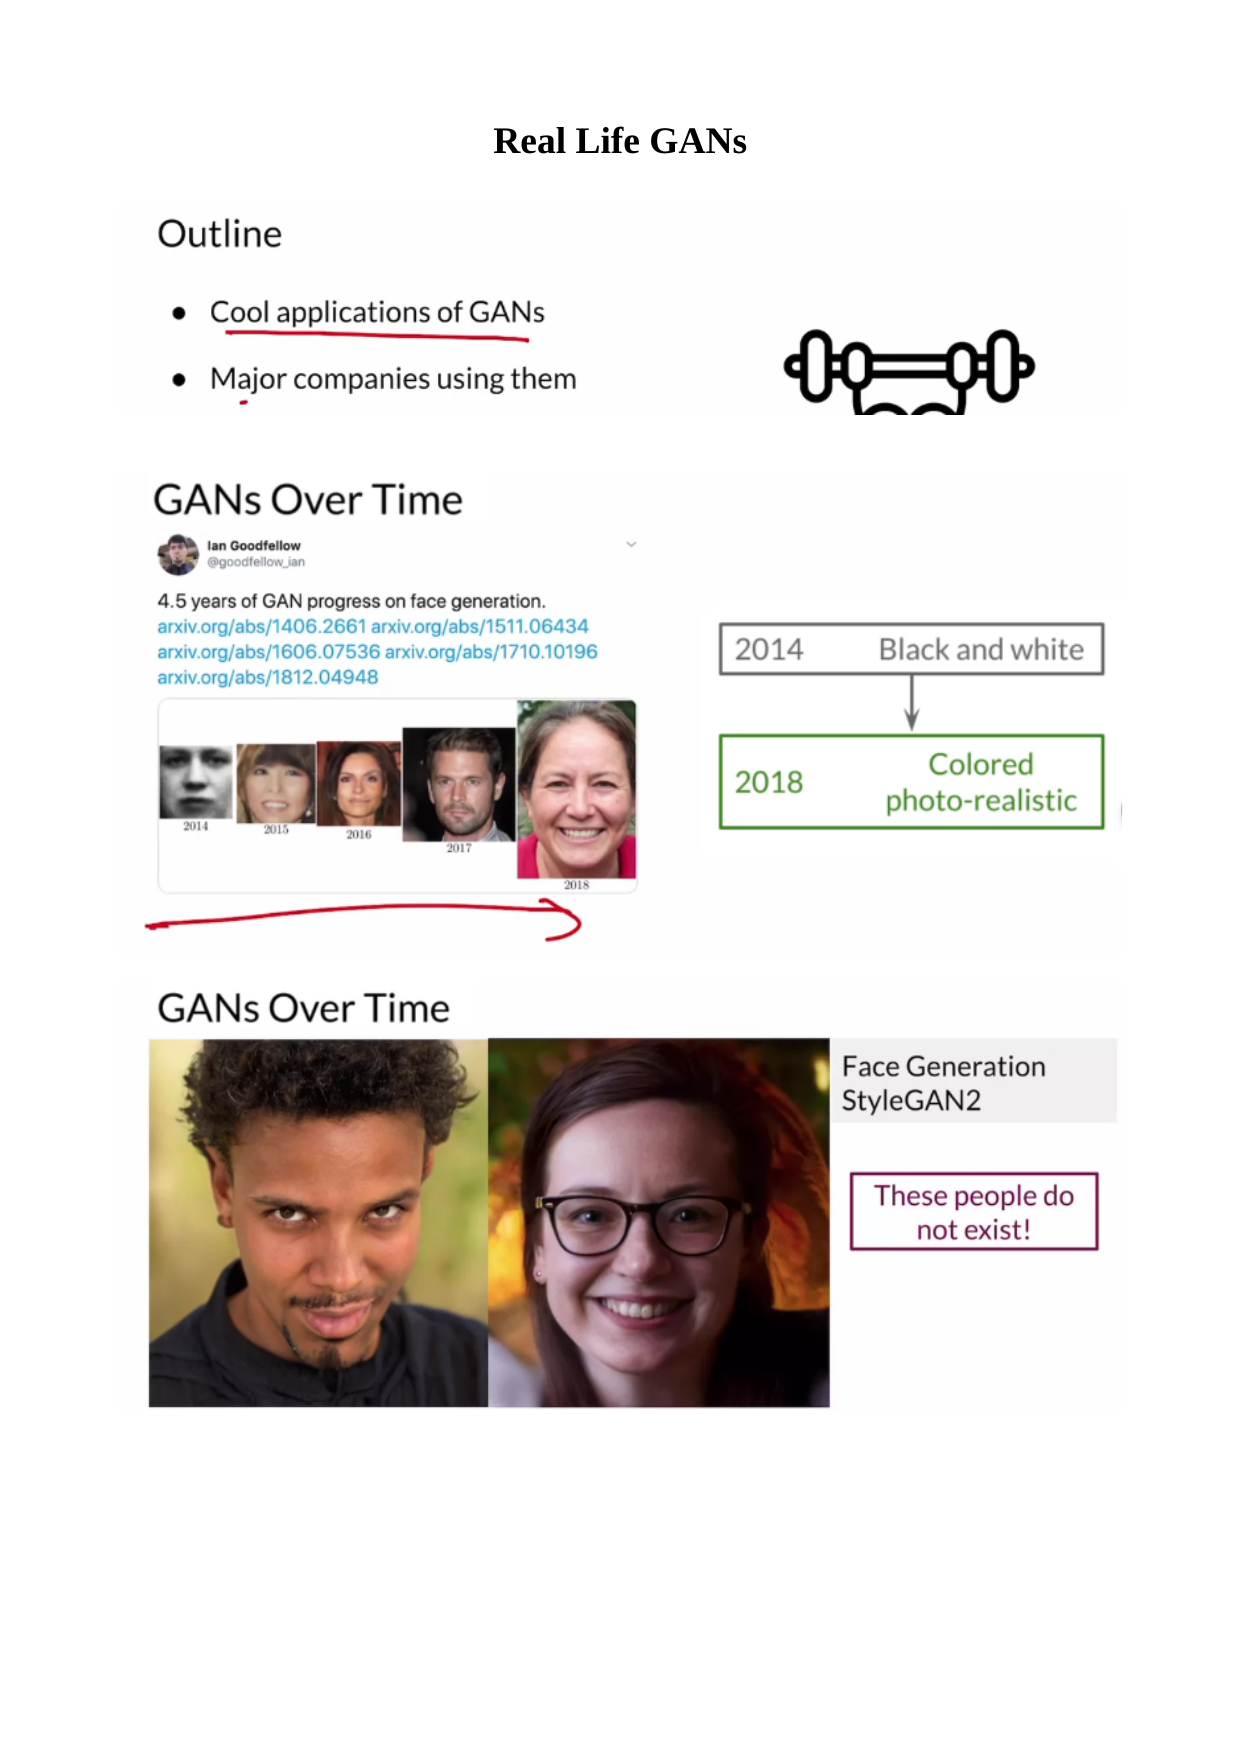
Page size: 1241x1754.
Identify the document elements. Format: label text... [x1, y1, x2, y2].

picture [118, 472, 1123, 954]
subtitle Real Life GANs [118, 118, 1122, 161]
picture [118, 202, 1123, 415]
picture [118, 982, 1123, 1411]
